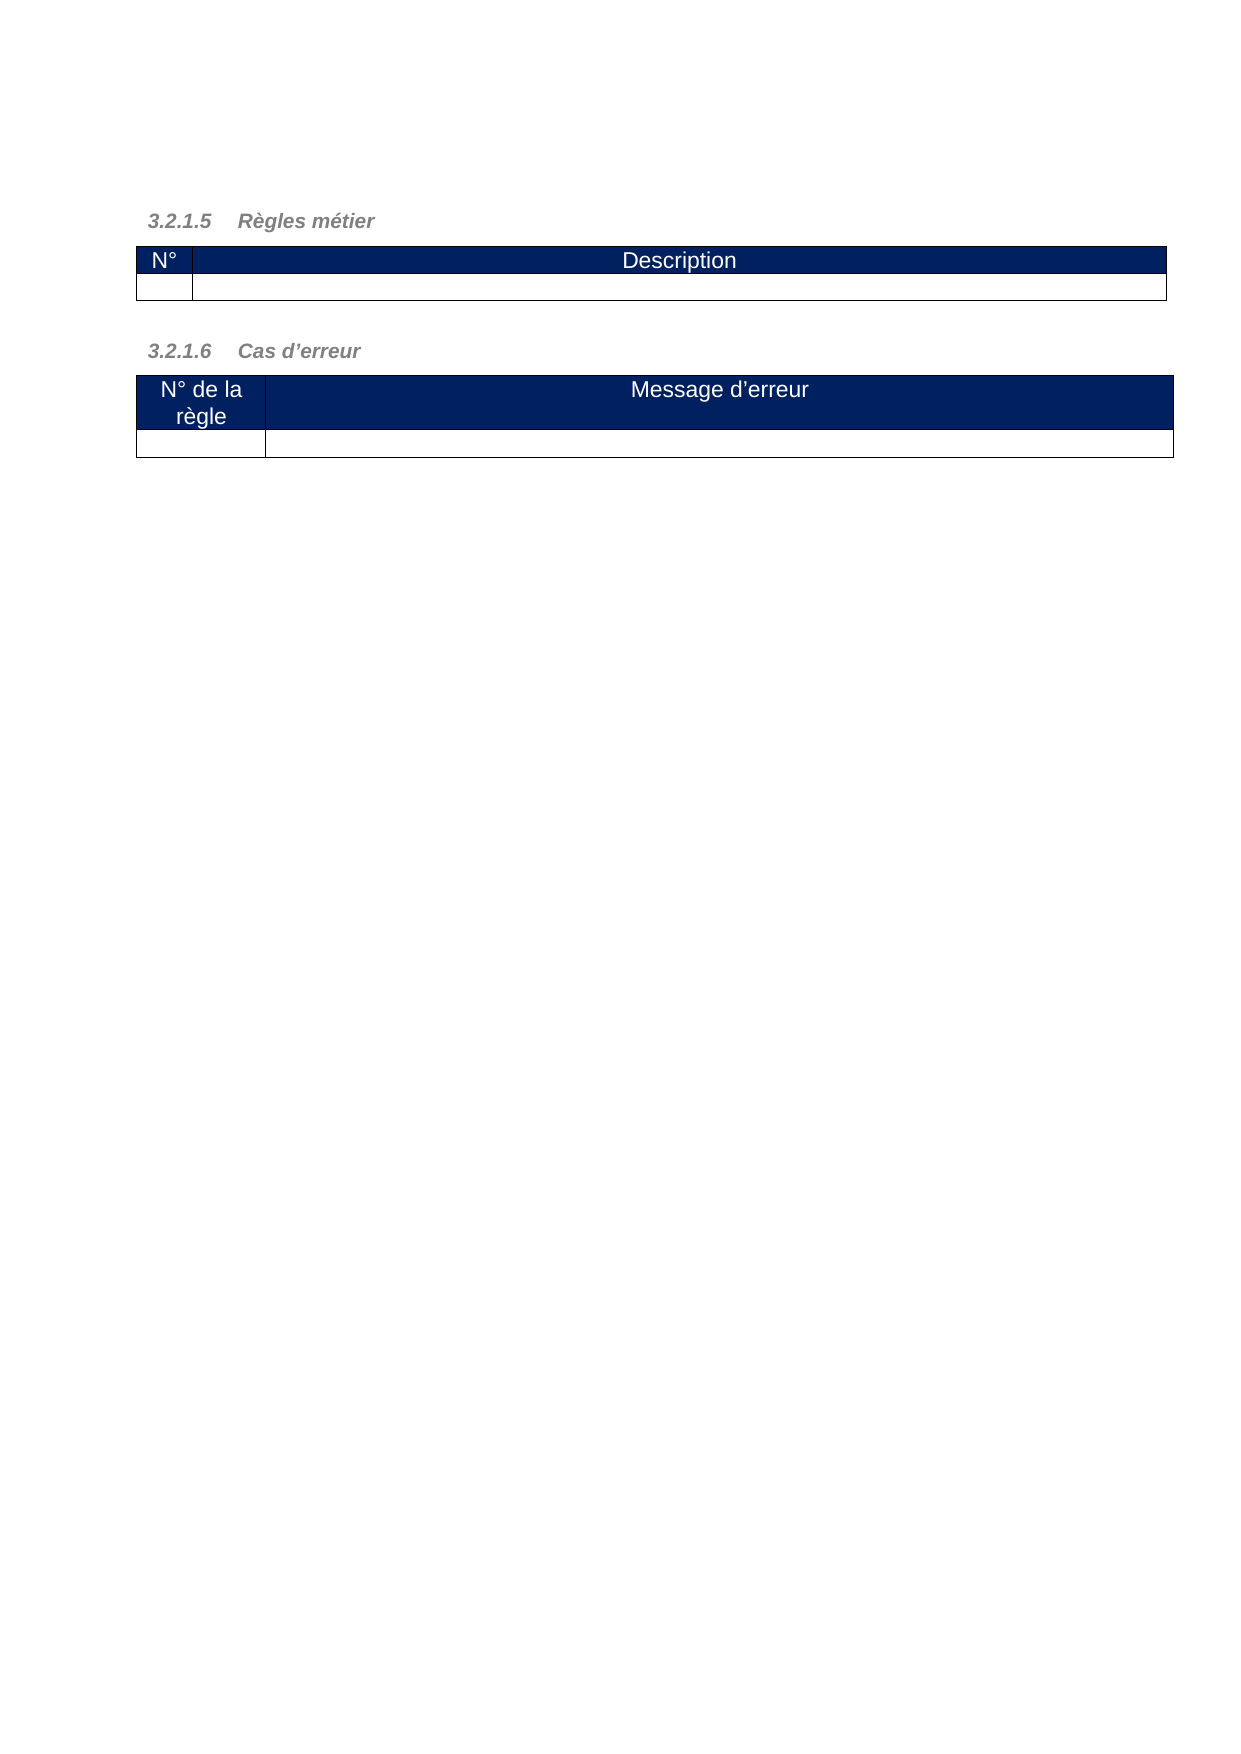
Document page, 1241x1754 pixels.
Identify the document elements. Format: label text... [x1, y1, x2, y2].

table_cell [193, 274, 1166, 300]
table_header N° de la règle [137, 376, 265, 429]
subtitle Cas d’erreur [148, 339, 1162, 363]
table_cell [137, 274, 192, 300]
table_cell [137, 430, 265, 457]
table_cell [266, 430, 1173, 457]
table_header Description [193, 247, 1166, 273]
subtitle Règles métier [148, 209, 1162, 233]
table_header N° [137, 247, 192, 273]
table_header Message d’erreur [266, 376, 1173, 429]
